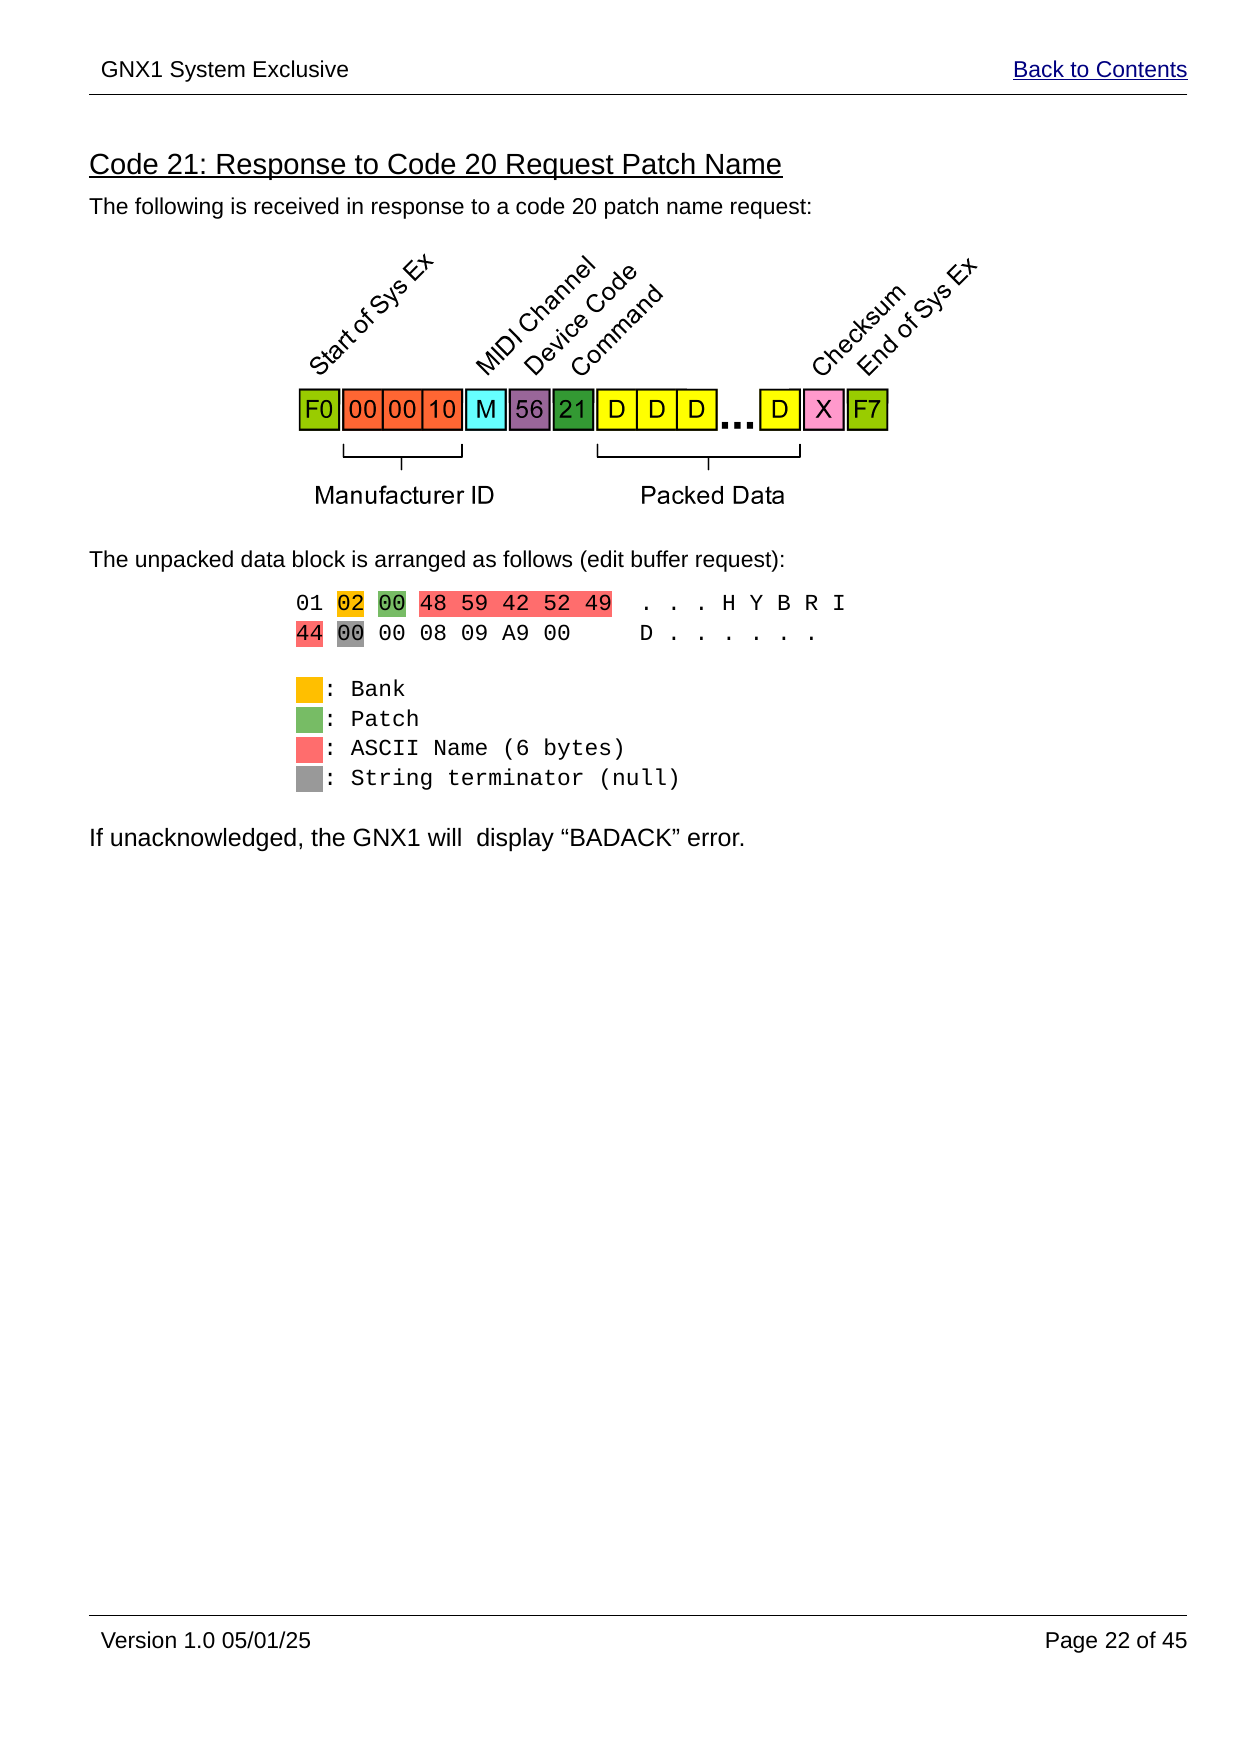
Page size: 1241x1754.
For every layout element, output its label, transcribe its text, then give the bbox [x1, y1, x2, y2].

text : Bank [296, 677, 1187, 703]
text 44 00 00 08 09 A9 00 D . . . . . . [296, 621, 1187, 647]
subtitle Code 21: Response to Code 20 Request Patch Name [89, 147, 1187, 181]
text : String terminator (null) [296, 766, 1187, 792]
text If unacknowledged, the GNX1 will display “BADACK” error. [89, 823, 1187, 851]
text 01 02 00 48 59 42 52 49 . . . H Y B R I [296, 591, 1187, 617]
text : ASCII Name (6 bytes) [296, 737, 1187, 763]
text The unpacked data block is arranged as follows (edit buffer request): [89, 238, 1187, 573]
text : Patch [296, 707, 1187, 733]
picture [298, 252, 978, 510]
text The following is received in response to a code 20 patch name request: [89, 193, 1187, 219]
